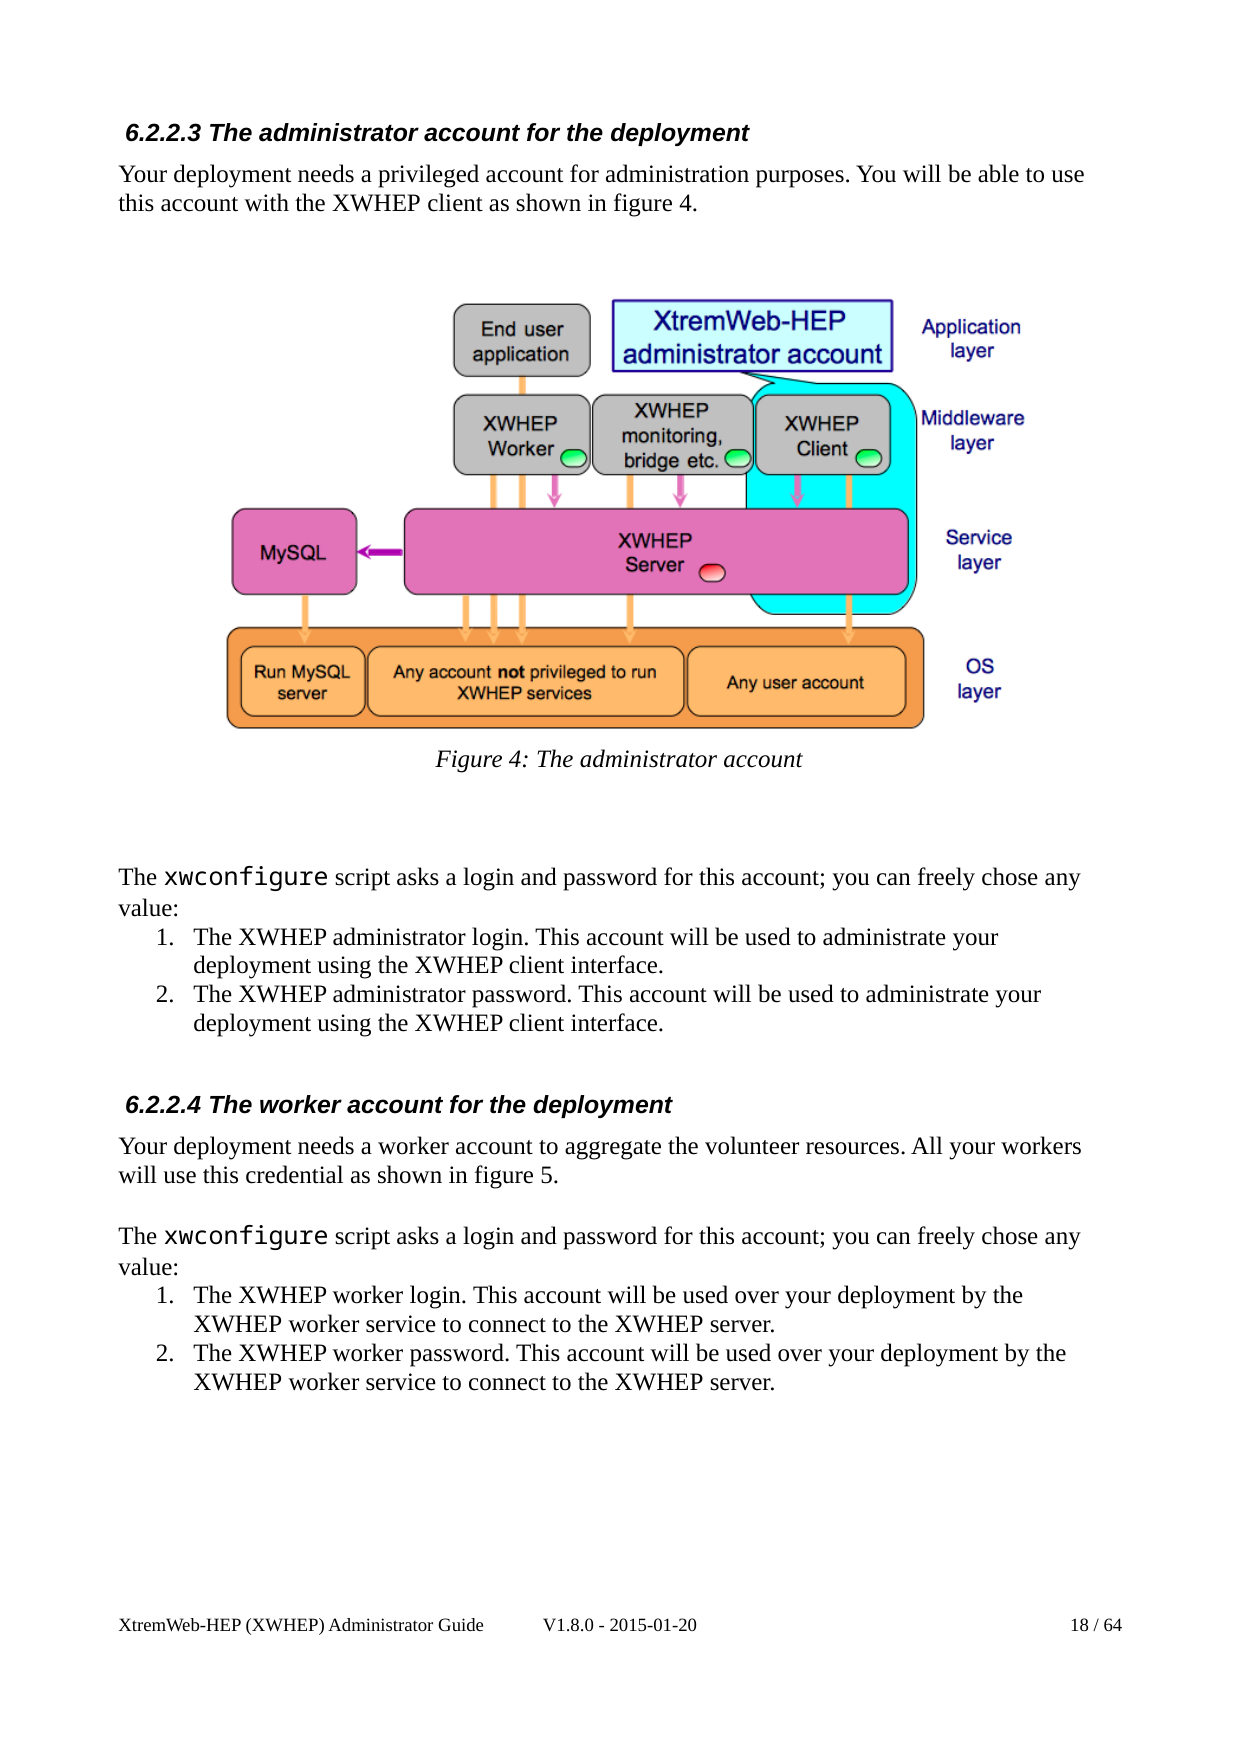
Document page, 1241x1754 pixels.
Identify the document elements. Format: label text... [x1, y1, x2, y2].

subtitle The worker account for the deployment [118, 1090, 1122, 1119]
list The XWHEP worker password. This account will be used over your deployment by the XWHEP worker service to connect to the XWHEP server. [156, 1338, 1122, 1396]
text Your deployment needs a privileged account for administration purposes. You will be able to use this account with the XWHEP client as shown in figure 4. [118, 159, 1122, 217]
list The XWHEP administrator password. This account will be used to administrate your deployment using the XWHEP client interface. [156, 979, 1122, 1037]
list The XWHEP worker login. This account will be used over your deployment by the XWHEP worker service to connect to the XWHEP server. [156, 1281, 1122, 1338]
text The xwconfigure script asks a login and password for this account; you can freely chose any value: [118, 1218, 1122, 1281]
text Your deployment needs a worker account to aggregate the volunteer resources. All your workers will use this credential as shown in figure 5. [118, 1131, 1122, 1189]
list The XWHEP administrator login. This account will be used to administrate your deployment using the XWHEP client interface. [156, 922, 1122, 979]
subtitle The administrator account for the deployment [118, 118, 1122, 147]
text Figure 4: The administrator account [209, 744, 1031, 773]
picture [209, 286, 1032, 744]
text The xwconfigure script asks a login and password for this account; you can freely chose any value: [118, 859, 1122, 922]
